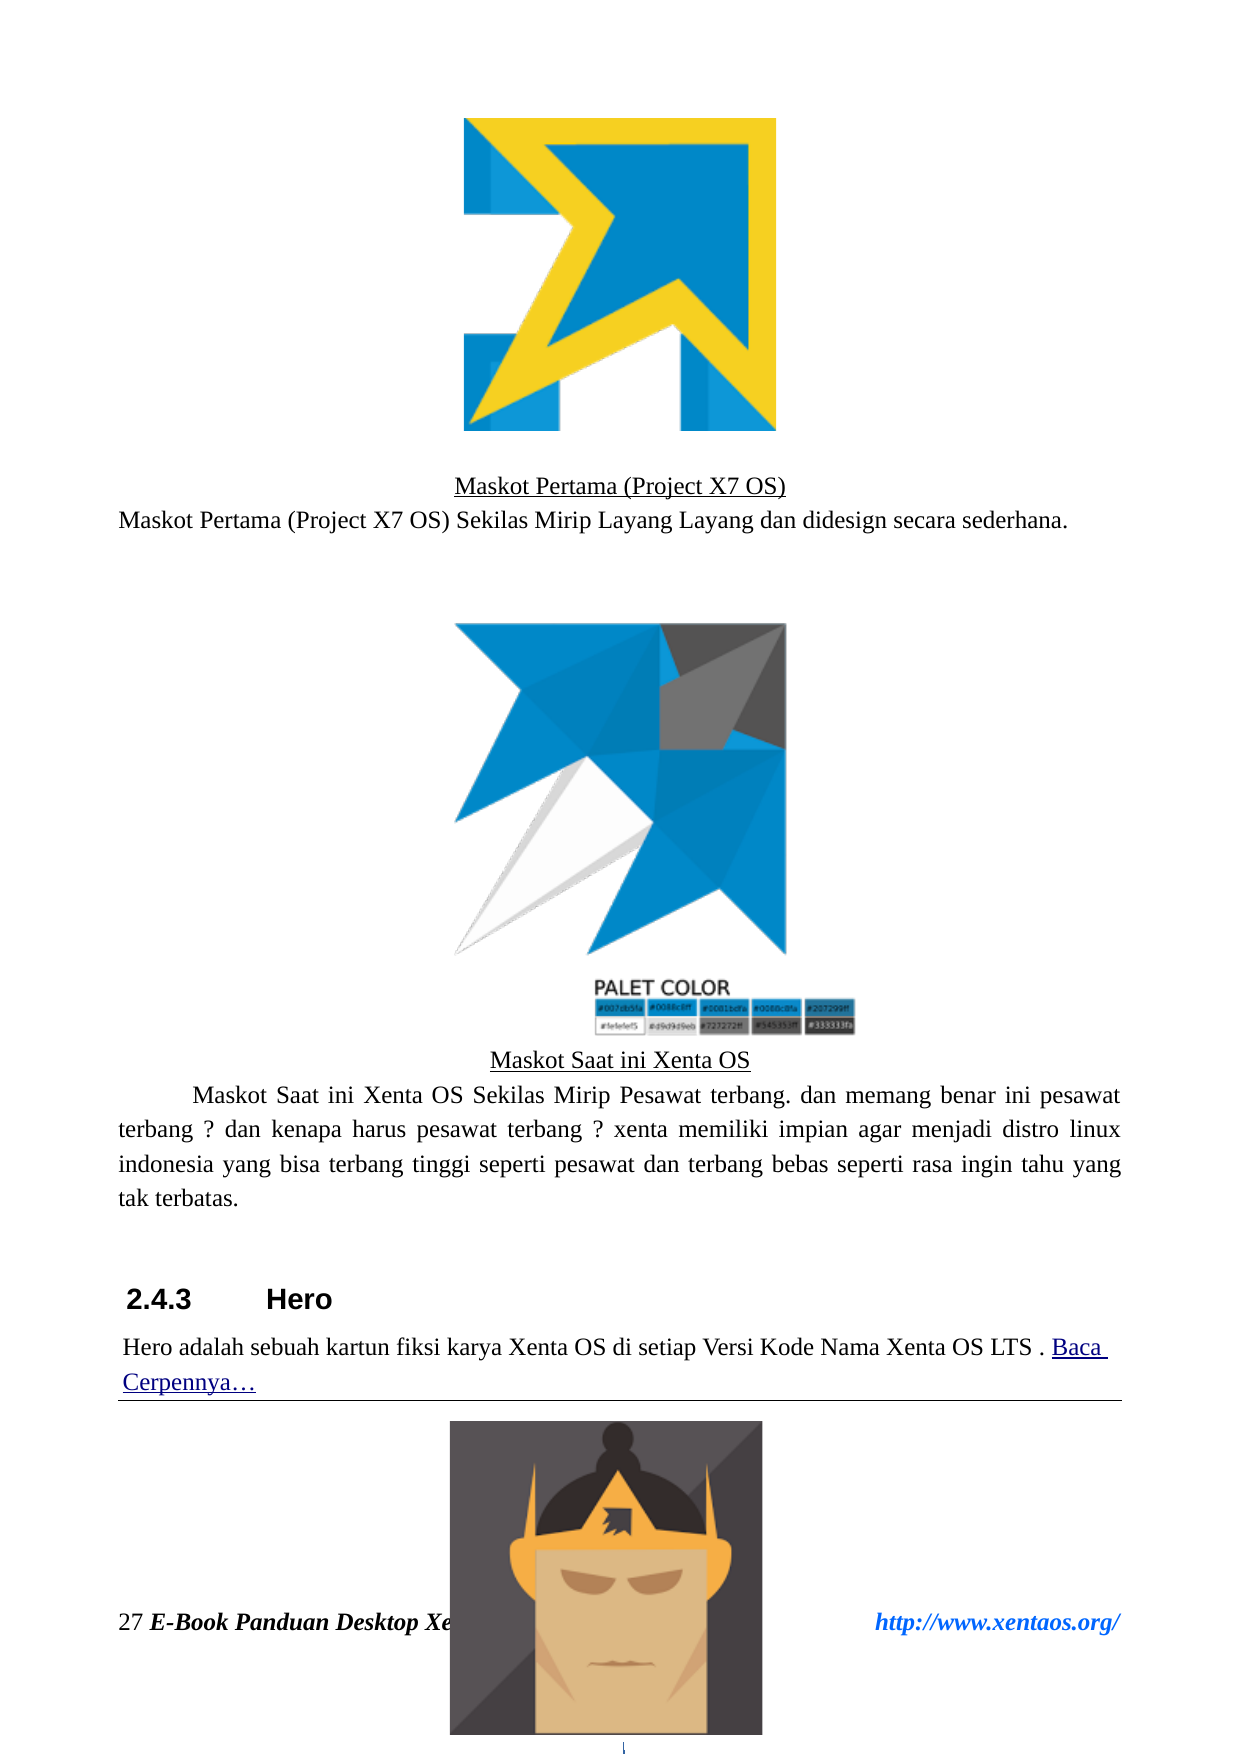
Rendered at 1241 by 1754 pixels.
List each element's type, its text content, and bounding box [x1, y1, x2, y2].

subtitle Hero [118, 1282, 1122, 1315]
picture [449, 1421, 763, 1735]
text Maskot Pertama (Project X7 OS) Sekilas Mirip Layang Layang dan didesign secara sederhana. [118, 505, 1122, 534]
picture [463, 118, 777, 431]
text Maskot Saat ini Xenta OS Sekilas Mirip Pesawat terbang. dan memang benar ini pesawat terbang ? dan kenapa harus pesawat terbang ? xenta memiliki impian agar menjadi distro linux indonesia yang bisa terbang tinggi seperti pesawat dan terbang bebas seperti rasa ingin tahu yang tak terbatas. [118, 1080, 1122, 1212]
text Maskot Saat ini Xenta OS [118, 1046, 1122, 1074]
text Maskot Pertama (Project X7 OS) [118, 471, 1122, 499]
picture [370, 539, 870, 1040]
text Hero adalah sebuah kartun fiksi karya Xenta OS di setiap Versi Kode Nama Xenta OS LTS . Baca Cerpennya… [118, 1328, 1122, 1400]
